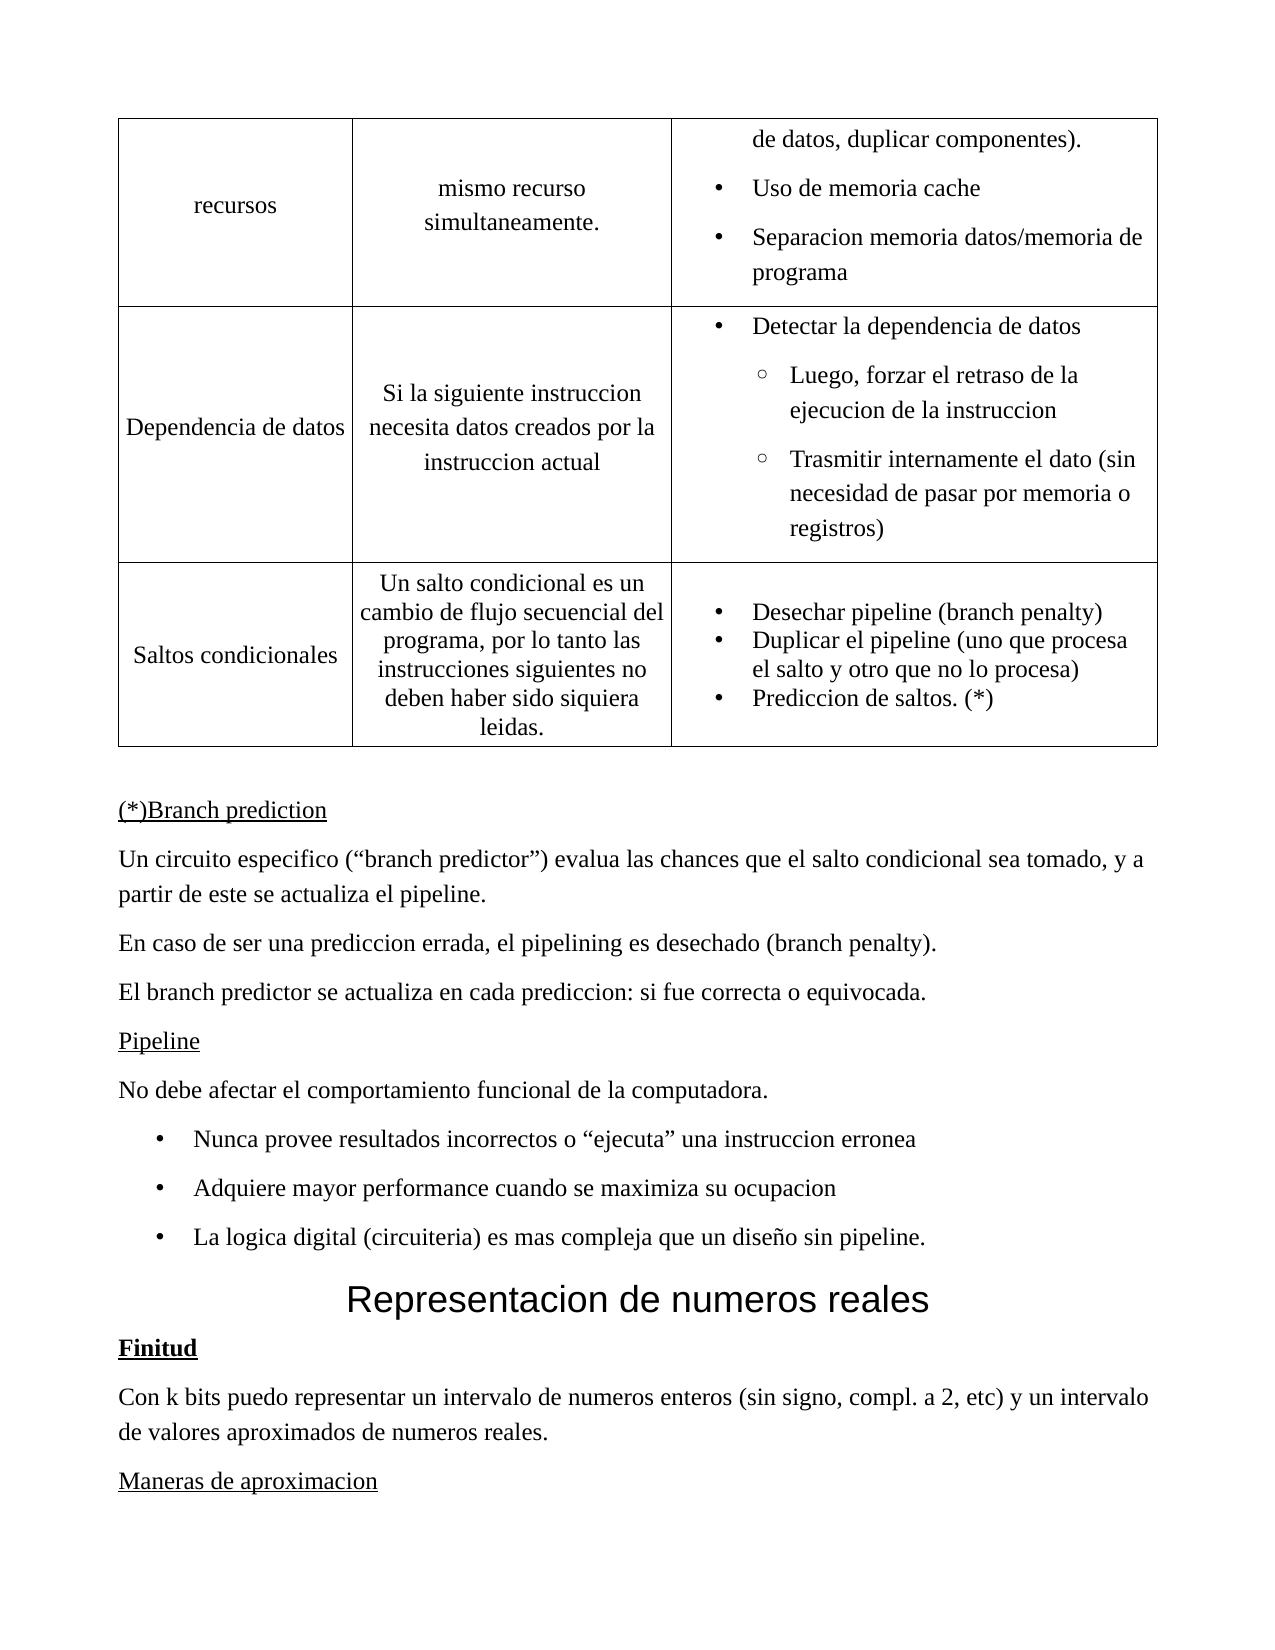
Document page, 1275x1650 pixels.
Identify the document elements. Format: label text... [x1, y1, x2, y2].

text No debe afectar el comportamiento funcional de la computadora. [118, 1075, 1157, 1104]
table_cell Saltos condicionales [119, 563, 352, 746]
text Finitud [118, 1333, 1157, 1362]
list La logica digital (circuiteria) es mas compleja que un diseño sin pipeline. [156, 1222, 1157, 1251]
table_cell Si la siguiente instruccion necesita datos creados por la instruccion actual [353, 307, 671, 562]
table_cell Desechar pipeline (branch penalty) Duplicar el pipeline (uno que procesa el salto y otro que no lo procesa) Prediccion de saltos. (*) [672, 563, 1157, 746]
text Pipeline [118, 1026, 1157, 1055]
table_cell Dependencia de datos [119, 307, 352, 562]
table_cell Un salto condicional es un cambio de flujo secuencial del programa, por lo tanto las instrucciones siguientes no deben haber sido siquiera leidas. [353, 563, 671, 746]
text El branch predictor se actualiza en cada prediccion: si fue correcta o equivocada. [118, 977, 1157, 1006]
table_cell Detectar la dependencia de datos Luego, forzar el retraso de la ejecucion de la instruccion Trasmitir internamente el dato (sin necesidad de pasar por memoria o registros) [672, 307, 1157, 562]
text Un circuito especifico (“branch predictor”) evalua las chances que el salto condicional sea tomado, y a partir de este se actualiza el pipeline. [118, 844, 1157, 908]
table_cell recursos [119, 119, 352, 306]
text (*)Branch prediction [118, 795, 1157, 824]
list Adquiere mayor performance cuando se maximiza su ocupacion [156, 1173, 1157, 1202]
table_cell mismo recurso simultaneamente. [353, 119, 671, 306]
table_cell de datos, duplicar componentes). Uso de memoria cache Separacion memoria datos/memoria de programa [672, 119, 1157, 306]
text En caso de ser una prediccion errada, el pipelining es desechado (branch penalty). [118, 928, 1157, 957]
subtitle Representacion de numeros reales [118, 1278, 1157, 1321]
text Con k bits puedo representar un intervalo de numeros enteros (sin signo, compl. a 2, etc) y un intervalo de valores aproximados de numeros reales. [118, 1382, 1157, 1446]
list Nunca provee resultados incorrectos o “ejecuta” una instruccion erronea [156, 1124, 1157, 1153]
text Maneras de aproximacion [118, 1466, 1157, 1494]
